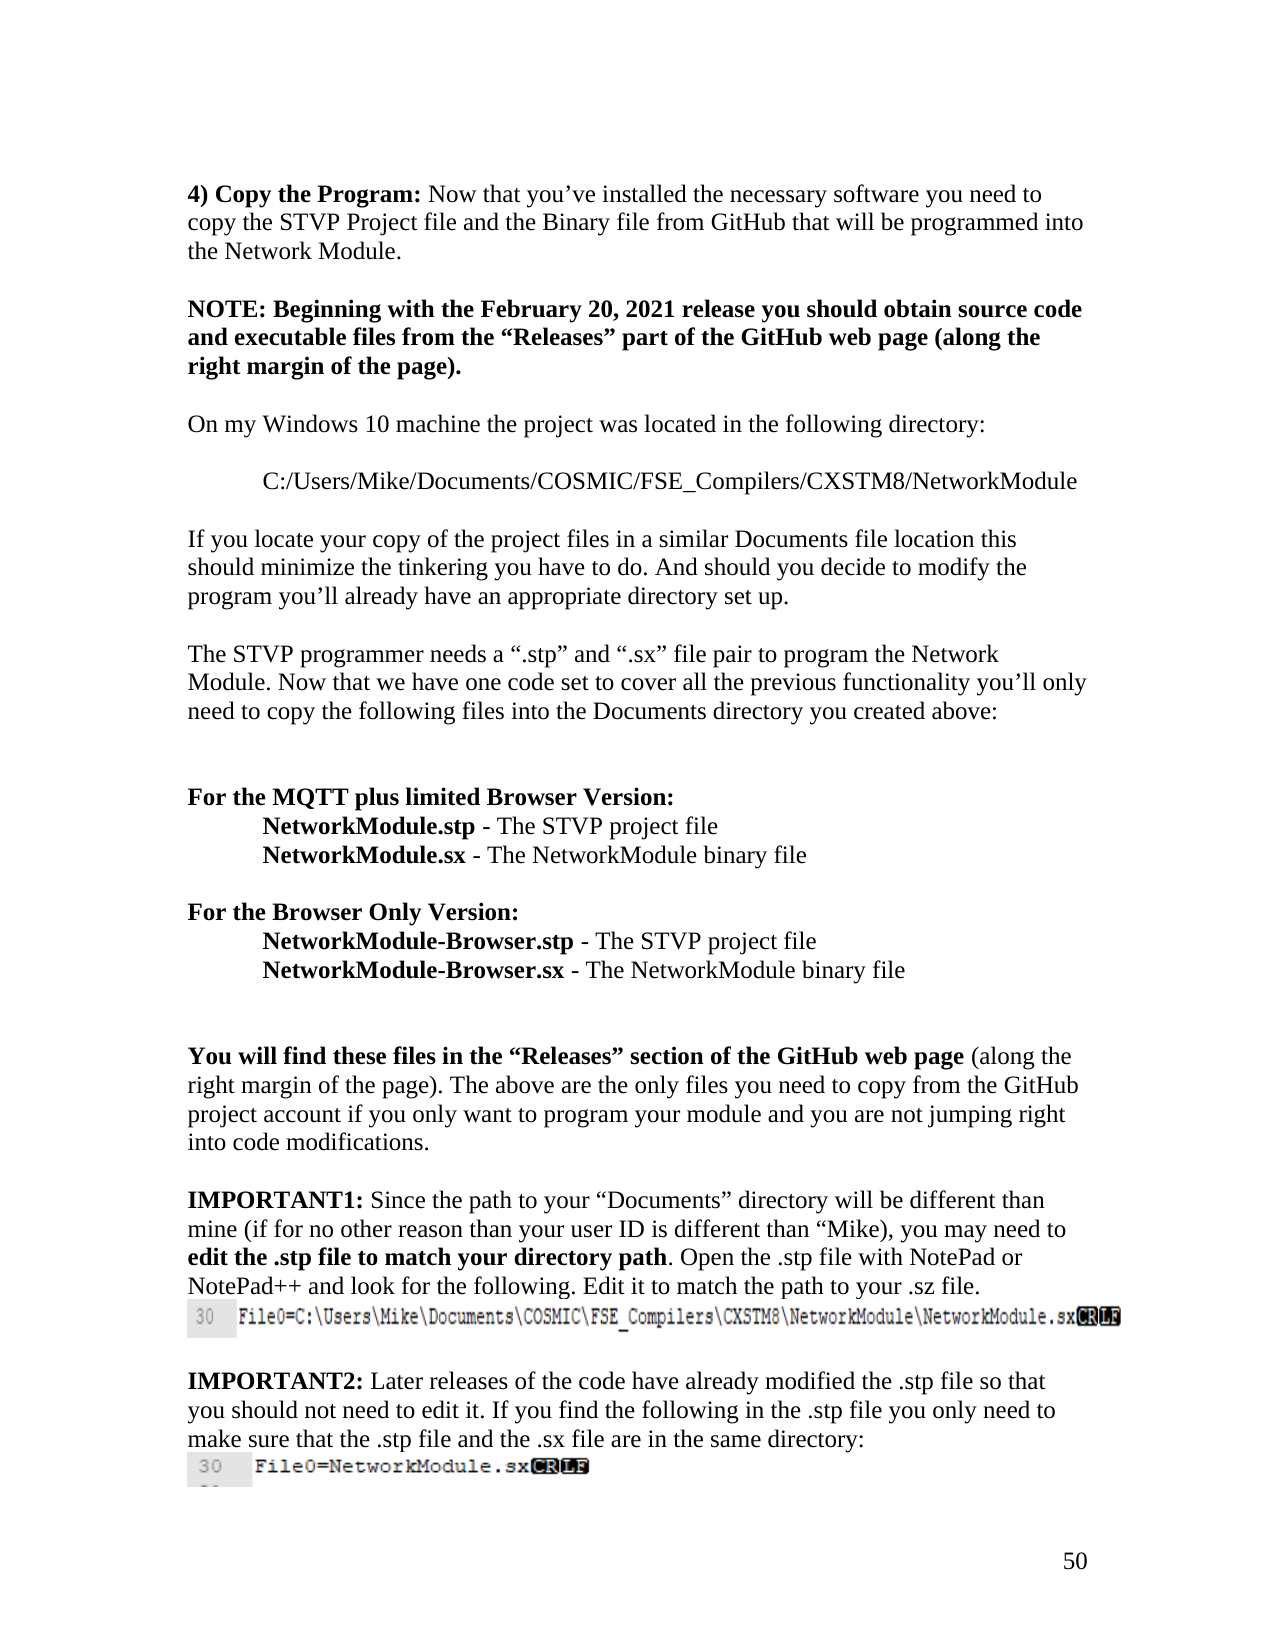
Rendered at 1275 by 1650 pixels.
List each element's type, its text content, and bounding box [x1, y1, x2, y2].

text IMPORTANT1: Since the path to your “Documents” directory will be different than mine (if for no other reason than your user ID is different than “Mike), you may need to edit the .stp file to match your directory path. Open the .stp file with NotePad or NotePad++ and look for the following. Edit it to match the path to your .sz file. [187, 1185, 1087, 1299]
text On my Windows 10 machine the project was located in the following directory: [187, 409, 1087, 437]
text NetworkModule-Browser.stp - The STVP project file [187, 926, 1087, 955]
text NetworkModule-Browser.sx - The NetworkModule binary file [187, 955, 1087, 984]
text NetworkModule.sx - The NetworkModule binary file [187, 840, 1087, 869]
text NOTE: Beginning with the February 20, 2021 release you should obtain source code and executable files from the “Releases” part of the GitHub web page (along the right margin of the page). [187, 294, 1087, 380]
text You will find these files in the “Releases” section of the GitHub web page (along the right margin of the page). The above are the only files you need to copy from the GitHub project account if you only want to program your module and you are not jumping right into code modifications. [187, 1041, 1087, 1156]
text 4) Copy the Program: Now that you’ve installed the necessary software you need to copy the STVP Project file and the Binary file from GitHub that will be programmed into the Network Module. [187, 179, 1087, 265]
picture [187, 1299, 1135, 1338]
text For the MQTT plus limited Browser Version: [187, 782, 1087, 811]
text The STVP programmer needs a “.stp” and “.sx” file pair to program the Network Module. Now that we have one code set to cover all the previous functionality you’ll only need to copy the following files into the Documents directory you created above: [187, 639, 1087, 725]
text C:/Users/Mike/Documents/COSMIC/FSE_Compilers/CXSTM8/NetworkModule [262, 466, 1087, 495]
text If you locate your copy of the project files in a similar Documents file location this should minimize the tinkering you have to do. And should you decide to modify the program you’ll already have an appropriate directory set up. [187, 524, 1087, 610]
text NetworkModule.stp - The STVP project file [187, 811, 1087, 840]
picture [187, 1452, 608, 1487]
text IMPORTANT2: Later releases of the code have already modified the .stp file so that you should not need to edit it. If you find the following in the .stp file you only need to make sure that the .stp file and the .sx file are in the same directory: [187, 1366, 1087, 1487]
text For the Browser Only Version: [187, 897, 1087, 926]
